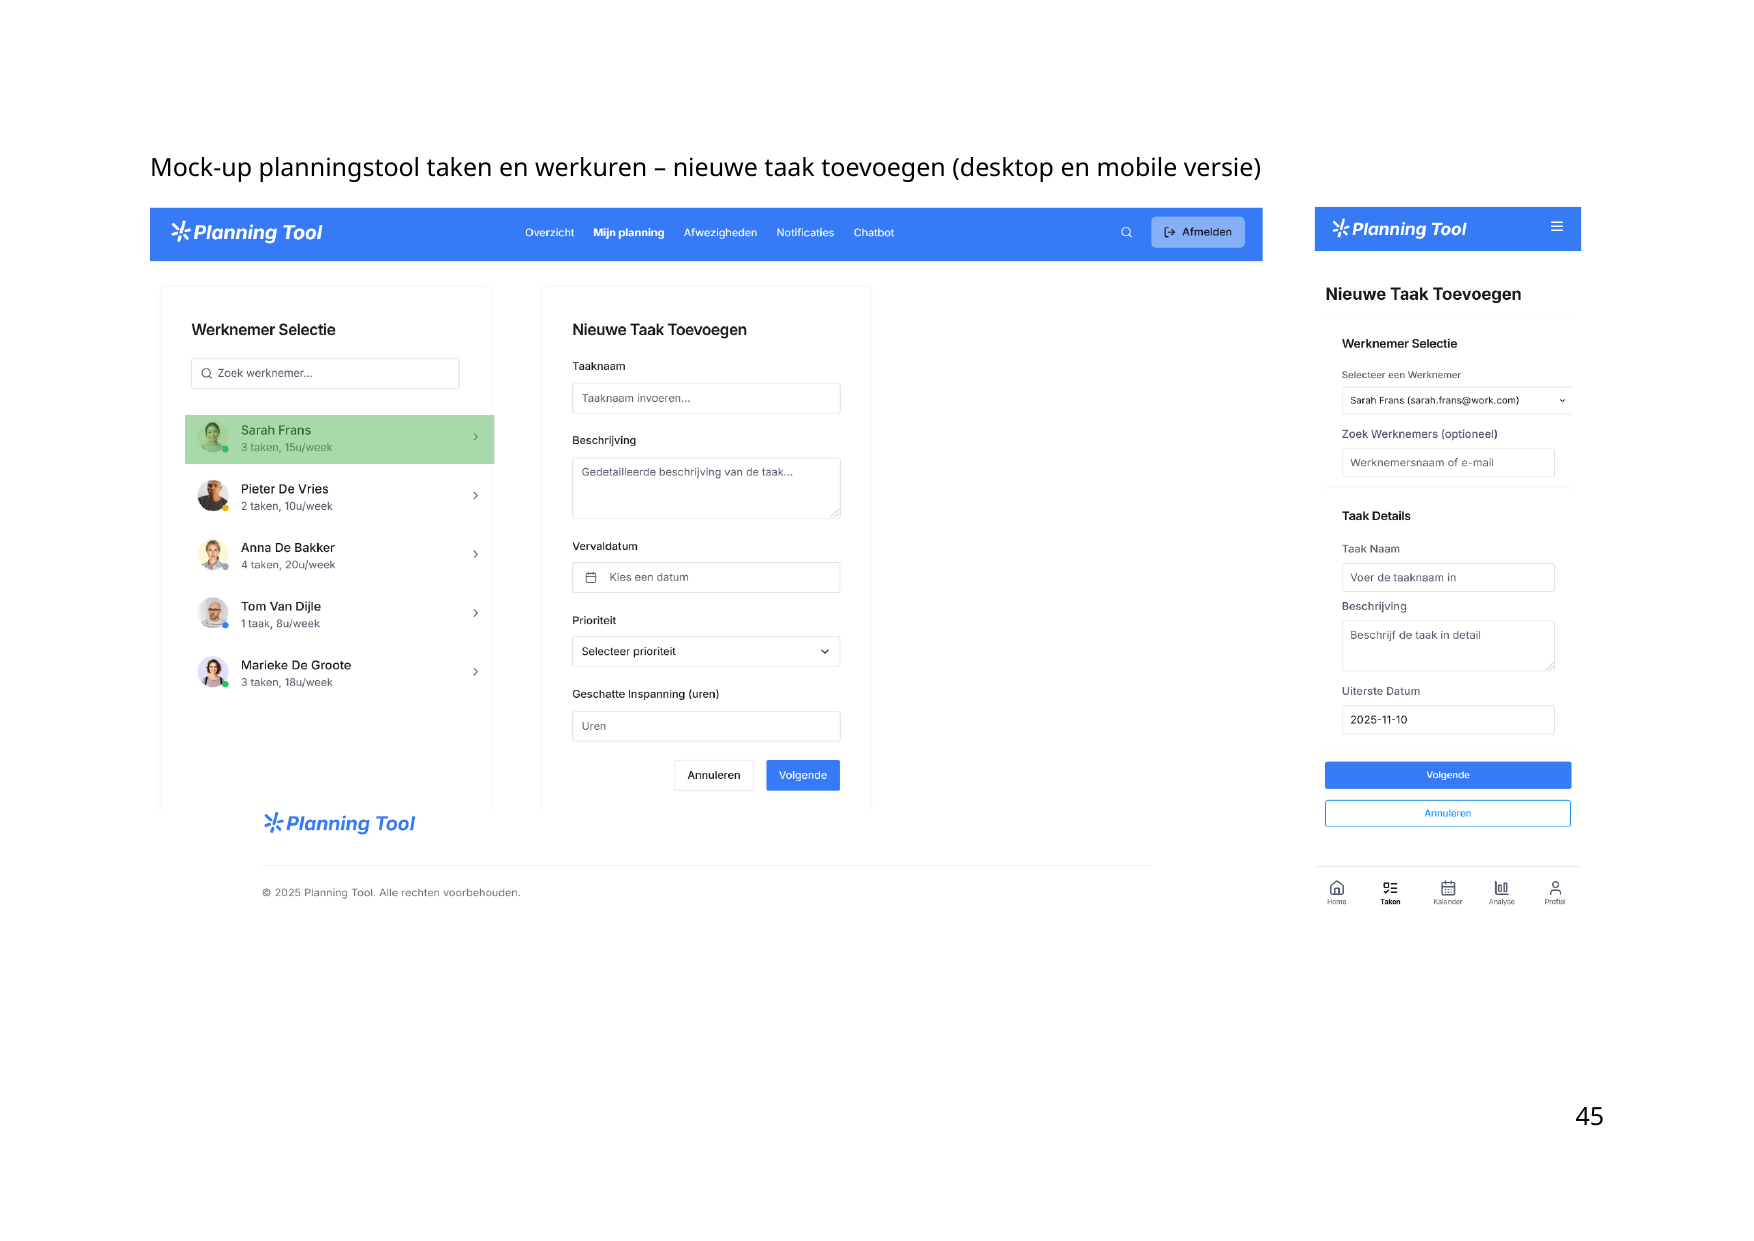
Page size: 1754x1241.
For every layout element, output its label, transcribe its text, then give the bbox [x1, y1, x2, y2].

picture [150, 206, 1263, 915]
text Mock-up planningstool taken en werkuren – nieuwe taak toevoegen (desktop en mobile versie) [150, 150, 1604, 184]
picture [1314, 206, 1582, 915]
